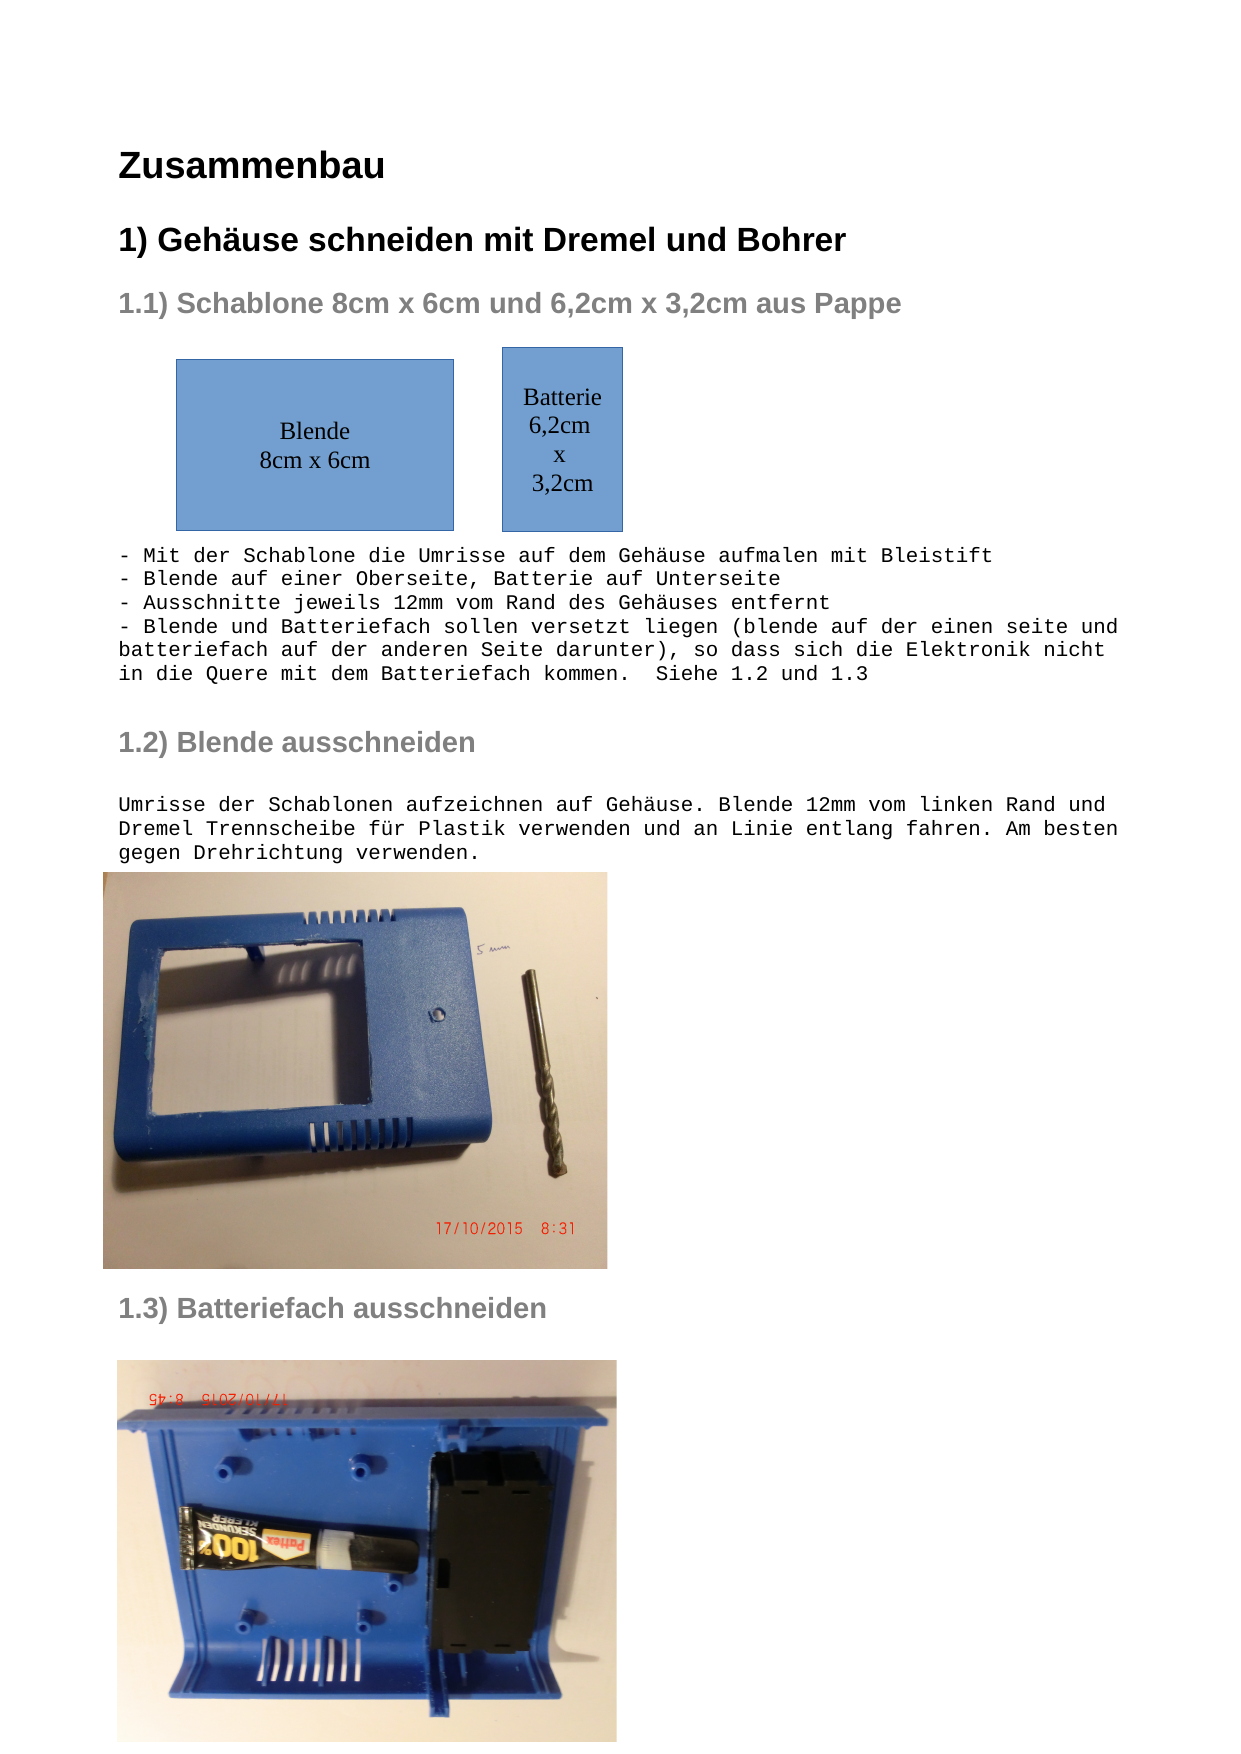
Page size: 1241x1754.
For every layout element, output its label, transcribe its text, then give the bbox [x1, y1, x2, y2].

text - Blende und Batteriefach sollen versetzt liegen (blende auf der einen seite und batteriefach auf der anderen Seite darunter), so dass sich die Elektronik nicht in die Quere mit dem Batteriefach kommen. Siehe 1.2 und 1.3 [118, 616, 1122, 687]
subtitle 1.3) Batteriefach ausschneiden [118, 1291, 1122, 1324]
subtitle 1.2) Blende ausschneiden [118, 725, 1122, 758]
picture [117, 1360, 617, 1742]
text - Blende auf einer Oberseite, Batterie auf Unterseite [118, 568, 1122, 592]
text Umrisse der Schablonen aufzeichnen auf Gehäuse. Blende 12mm vom linken Rand und [118, 794, 1122, 818]
subtitle Zusammenbau [118, 143, 1122, 187]
text - Mit der Schablone die Umrisse auf dem Gehäuse aufmalen mit Bleistift [118, 545, 1122, 568]
text - Ausschnitte jeweils 12mm vom Rand des Gehäuses entfernt [118, 592, 1122, 616]
subtitle 1) Gehäuse schneiden mit Dremel und Bohrer [118, 220, 1122, 259]
picture [103, 872, 608, 1269]
text Dremel Trennscheibe für Plastik verwenden und an Linie entlang fahren. Am besten gegen Drehrichtung verwenden. [118, 818, 1122, 865]
subtitle 1.1) Schablone 8cm x 6cm und 6,2cm x 3,2cm aus Pappe [118, 286, 1122, 319]
